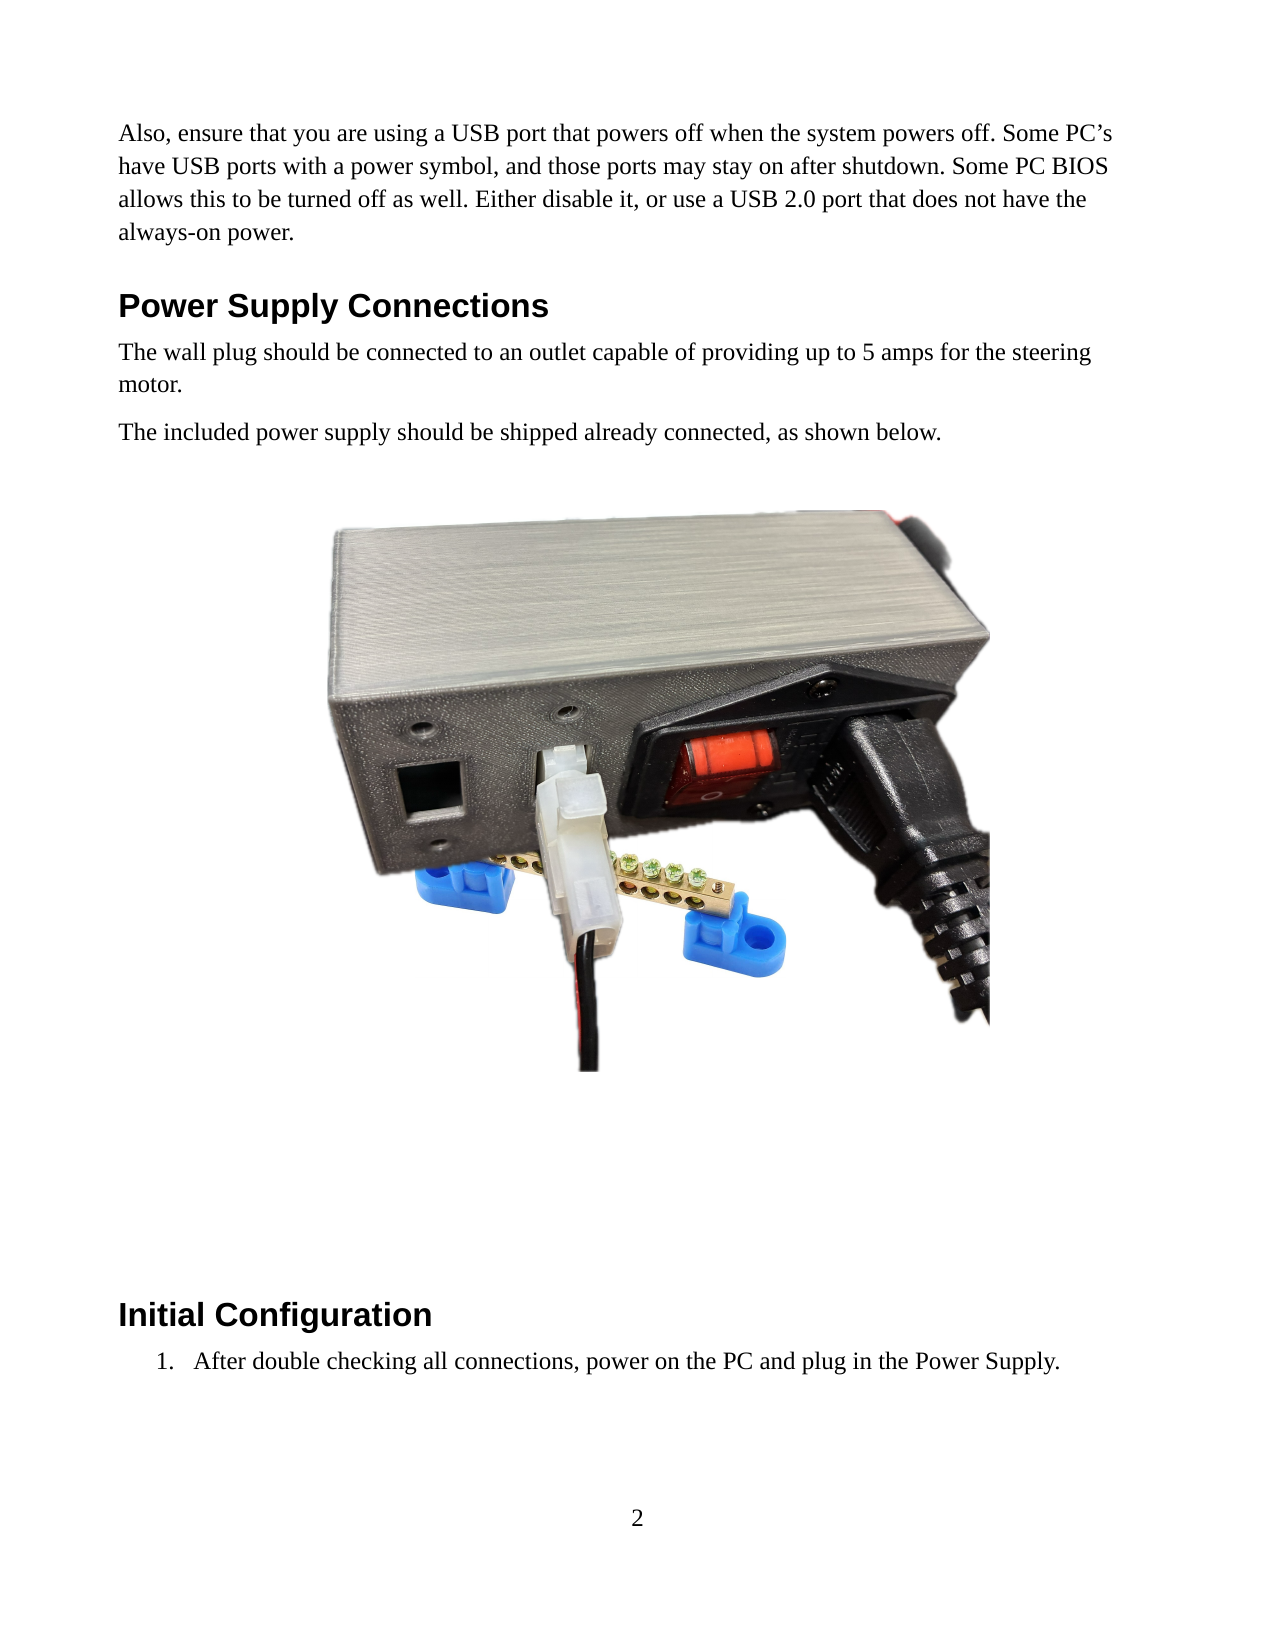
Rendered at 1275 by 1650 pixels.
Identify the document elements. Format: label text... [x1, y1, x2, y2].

subtitle Initial Configuration [118, 1295, 1157, 1333]
subtitle Power Supply Connections [118, 286, 1157, 324]
list After double checking all connections, power on the PC and plug in the Power Supply. [156, 1346, 1157, 1374]
text The wall plug should be connected to an outlet capable of providing up to 5 amps for the steering motor. [118, 337, 1157, 398]
text The included power supply should be shipped already connected, as shown below. [118, 417, 1157, 446]
text Also, ensure that you are using a USB port that powers off when the system powers off. Some PC’s have USB ports with a power symbol, and those ports may stay on after shutdown. Some PC BIOS allows this to be turned off as well. Either disable it, or use a USB 2.0 port that does not have the always-on power. [118, 118, 1157, 246]
picture [327, 510, 990, 1072]
